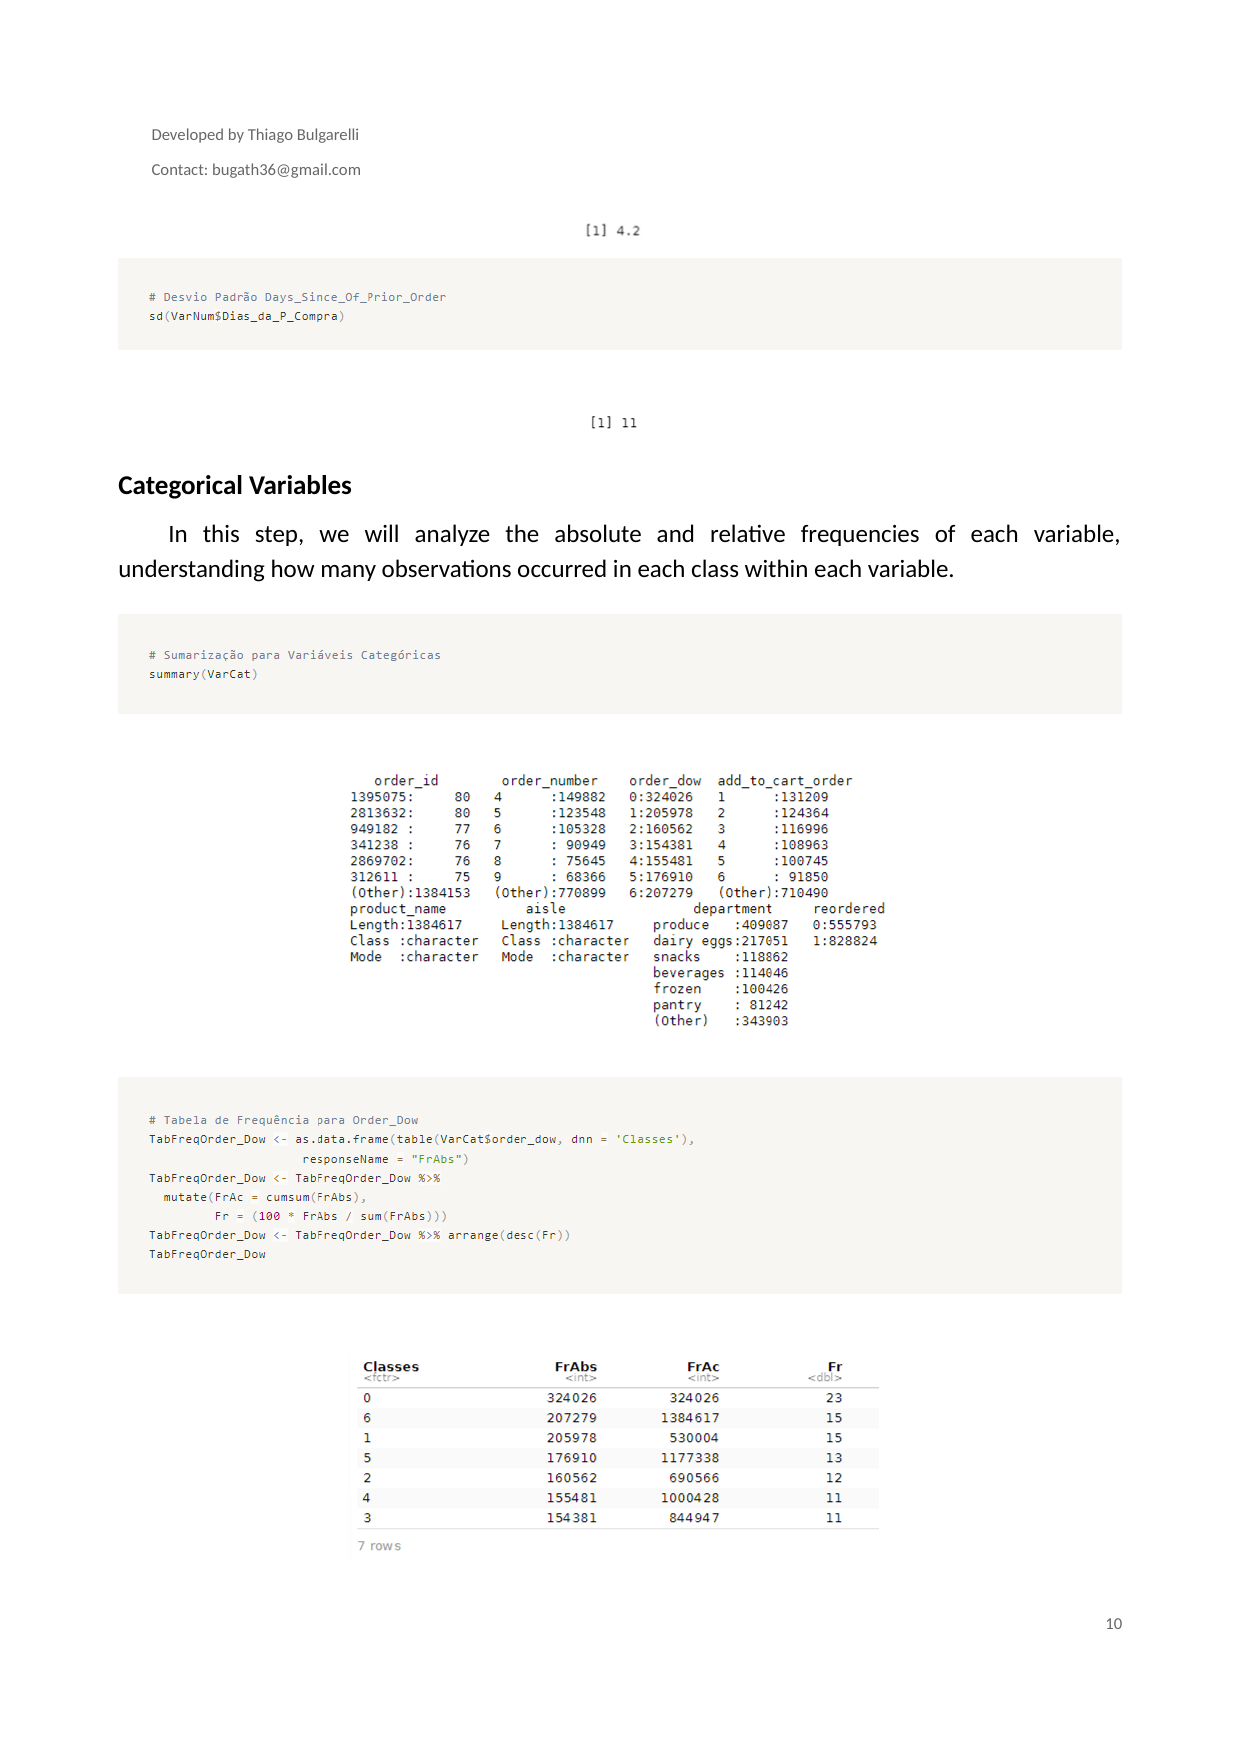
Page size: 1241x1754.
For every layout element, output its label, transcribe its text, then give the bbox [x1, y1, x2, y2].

picture [118, 614, 1123, 714]
subtitle Categorical Variables [118, 468, 1122, 501]
picture [118, 258, 1123, 350]
picture [340, 767, 901, 1037]
picture [118, 1077, 1123, 1294]
text In this step, we will analyze the absolute and relative frequencies of each variable, understanding how many observations occurred in each class within each variable. [118, 518, 1122, 584]
picture [345, 1347, 895, 1564]
